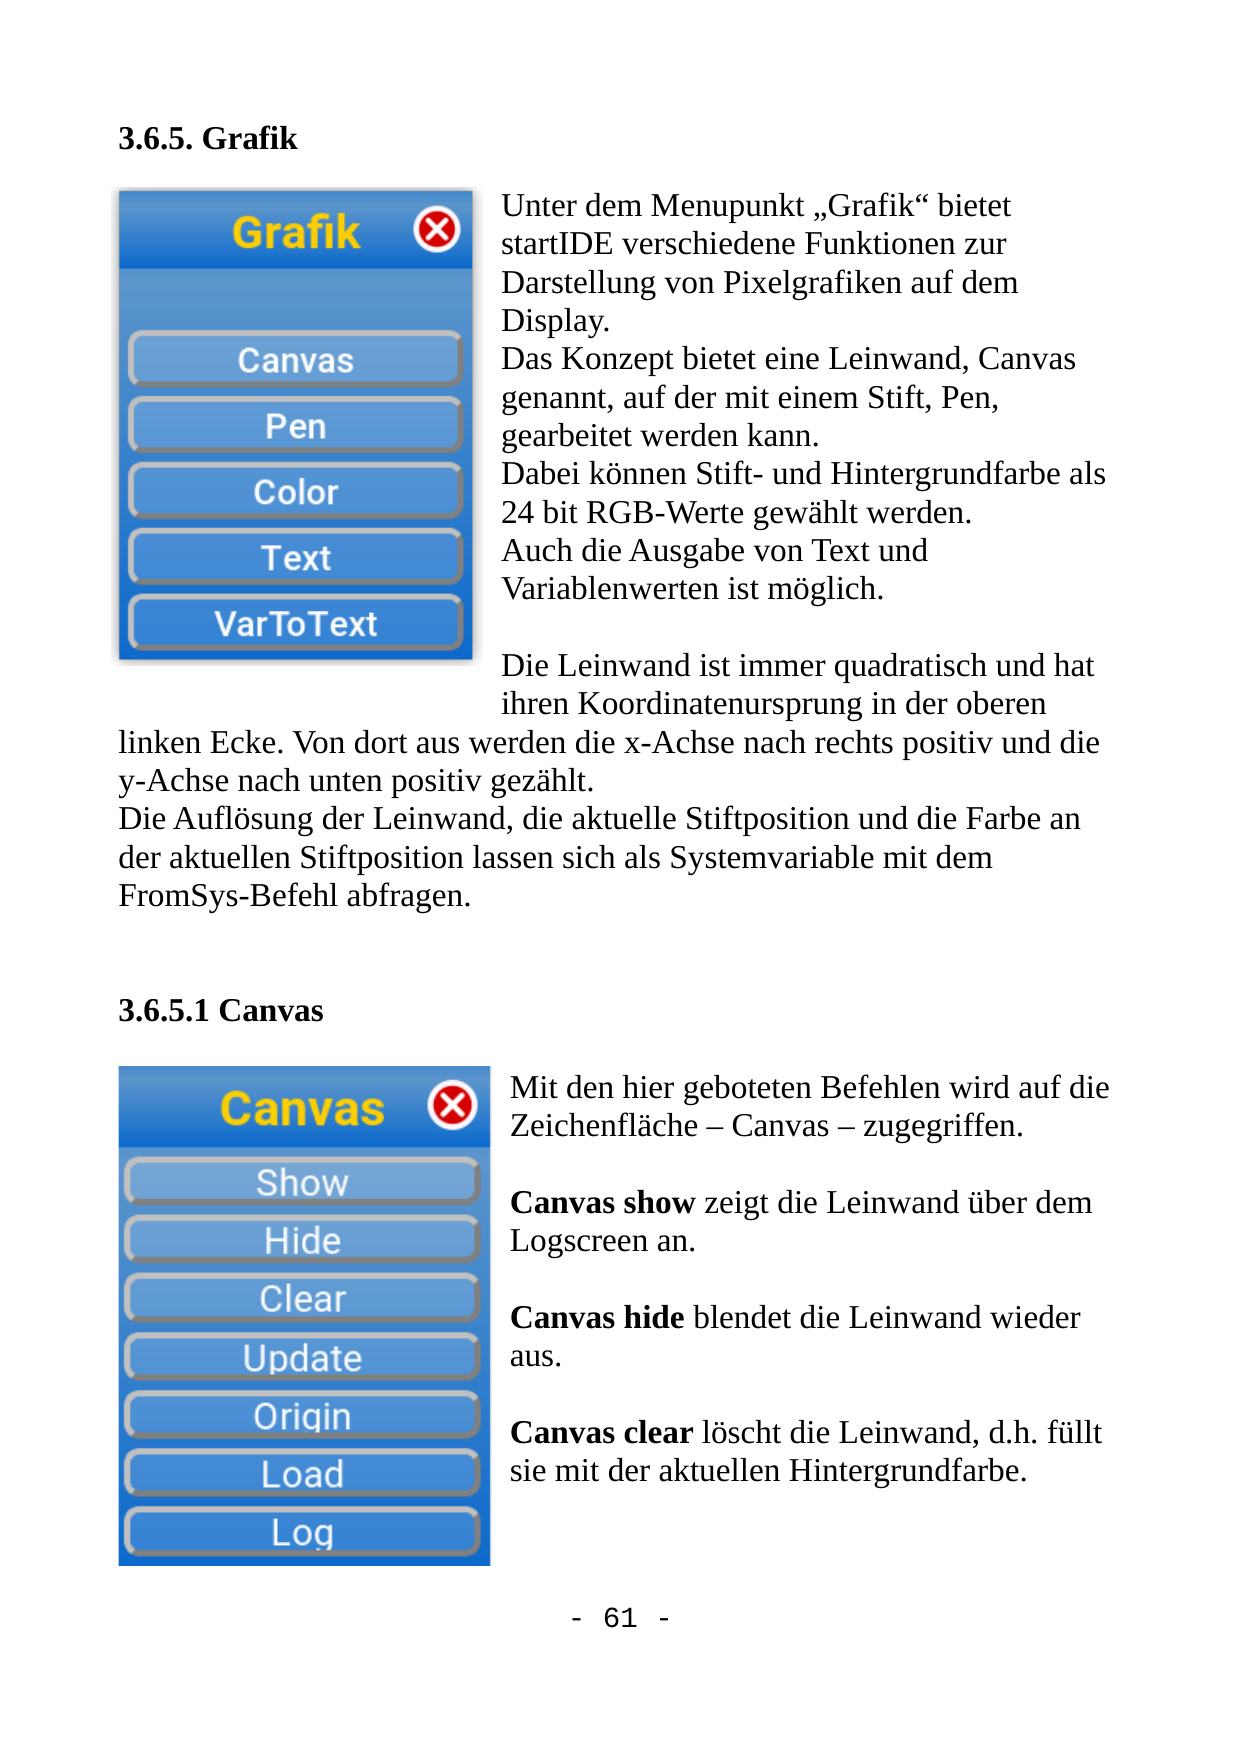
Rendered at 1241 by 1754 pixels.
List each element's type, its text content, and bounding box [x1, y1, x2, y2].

picture [111, 187, 484, 666]
text Canvas clear löscht die Leinwand, d.h. füllt sie mit der aktuellen Hintergrundfarbe. [492, 1412, 1122, 1488]
text Canvas hide blendet die Leinwand wieder aus. [492, 1297, 1122, 1373]
text Canvas show zeigt die Leinwand über dem Logscreen an. [492, 1182, 1122, 1258]
text Dabei können Stift- und Hintergrundfarbe als 24 bit RGB-Werte gewählt werden. [484, 453, 1122, 530]
text Das Konzept bietet eine Leinwand, Canvas genannt, auf der mit einem Stift, Pen, gearbeitet werden kann. [484, 338, 1122, 453]
picture [118, 1066, 492, 1566]
text Die Leinwand ist immer quadratisch und hat ihren Koordinatenursprung in der oberen linken Ecke. Von dort aus werden die x-Achse nach rechts positiv und die y-Achse nach unten positiv gezählt. [118, 645, 1122, 798]
text Mit den hier geboteten Befehlen wird auf die Zeichenfläche – Canvas – zugegriffen. [492, 1067, 1122, 1143]
text Die Auflösung der Leinwand, die aktuelle Stiftposition und die Farbe an der aktuellen Stiftposition lassen sich als Systemvariable mit dem FromSys-Befehl abfragen. [118, 798, 1122, 913]
text 3.6.5.1 Canvas [118, 990, 1122, 1028]
text 3.6.5. Grafik [118, 118, 1122, 156]
text Unter dem Menupunkt „Grafik“ bietet startIDE verschiedene Funktionen zur Darstellung von Pixelgrafiken auf dem Display. [118, 185, 1122, 338]
text Auch die Ausgabe von Text und Variablenwerten ist möglich. [484, 530, 1122, 607]
